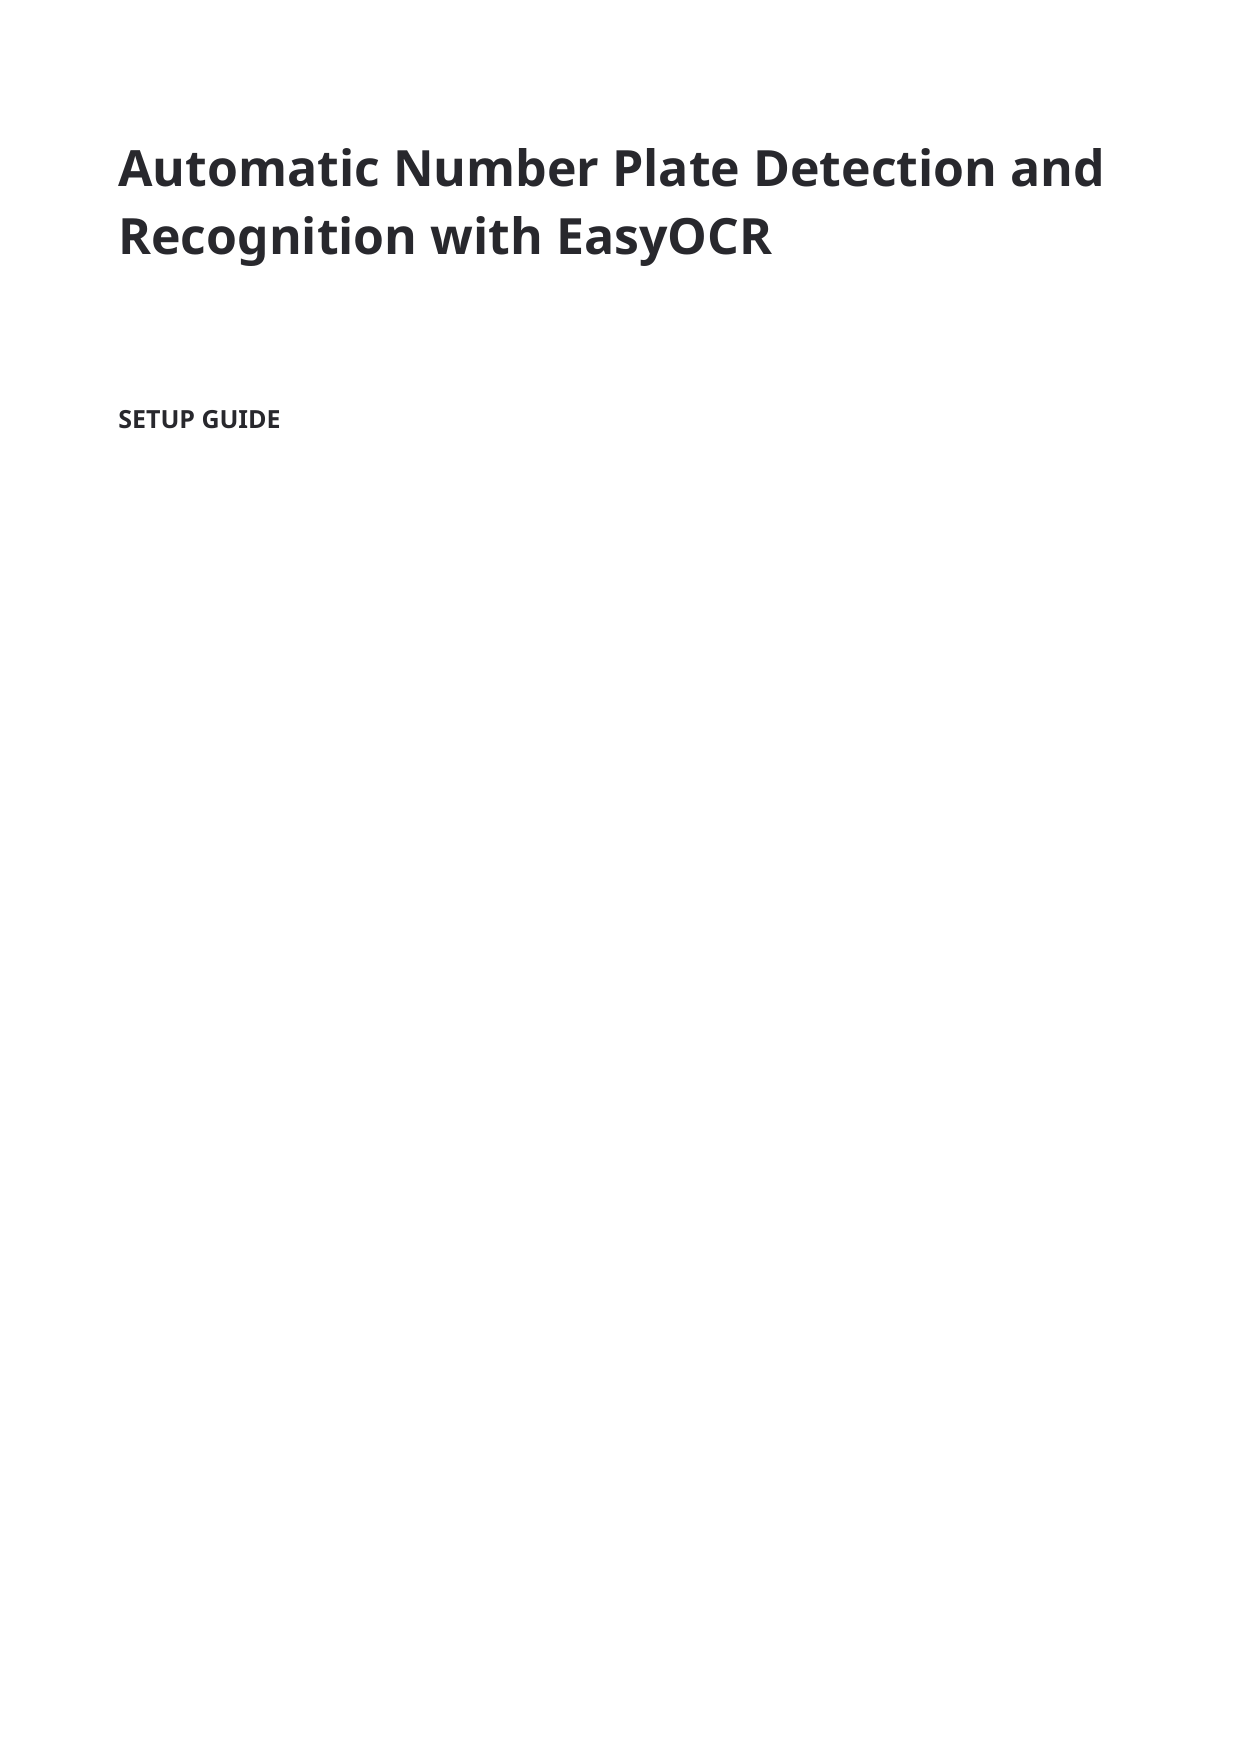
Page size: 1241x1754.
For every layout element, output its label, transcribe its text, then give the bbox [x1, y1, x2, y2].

subtitle Automatic Number Plate Detection and Recognition with EasyOCR [118, 133, 1122, 269]
text SETUP GUIDE [118, 402, 1122, 436]
